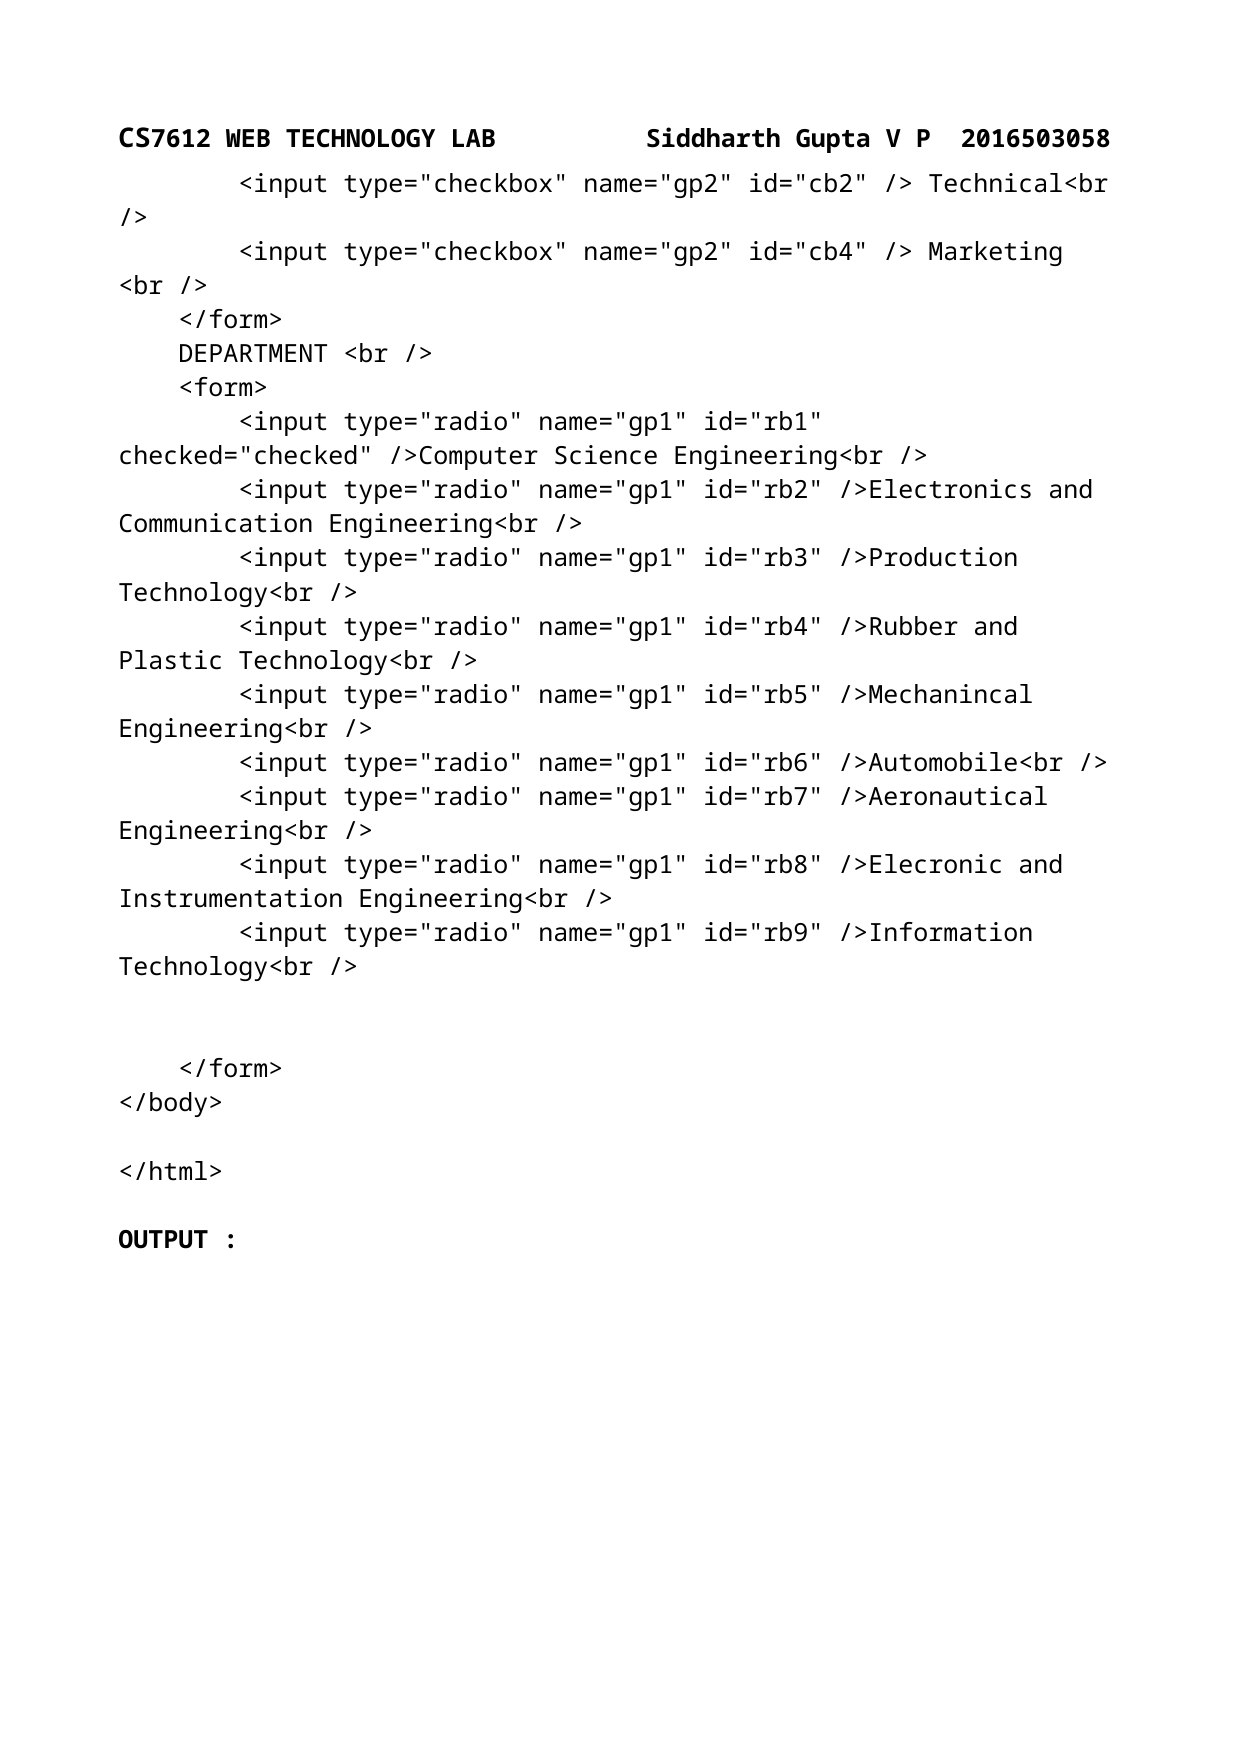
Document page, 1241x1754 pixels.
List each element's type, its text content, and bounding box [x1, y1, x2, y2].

text </form> [118, 1051, 1122, 1085]
text <input type="radio" name="gp1" id="rb7" />Aeronautical Engineering<br /> [118, 778, 1122, 847]
text <input type="radio" name="gp1" id="rb3" />Production Technology<br /> [118, 540, 1122, 608]
text <input type="checkbox" name="gp2" id="cb2" /> Technical<br /> [118, 165, 1122, 233]
text <input type="radio" name="gp1" id="rb4" />Rubber and Plastic Technology<br /> [118, 608, 1122, 676]
text OUTPUT : [118, 1221, 1122, 1255]
text </html> [118, 1153, 1122, 1187]
text <input type="radio" name="gp1" id="rb8" />Elecronic and Instrumentation Engineering<br /> [118, 847, 1122, 915]
text </form> [118, 302, 1122, 336]
text <input type="radio" name="gp1" id="rb5" />Mechanincal Engineering<br /> [118, 676, 1122, 744]
text DEPARTMENT <br /> [118, 336, 1122, 370]
text <form> [118, 370, 1122, 404]
text <input type="radio" name="gp1" id="rb9" />Information Technology<br /> [118, 915, 1122, 983]
text <input type="radio" name="gp1" id="rb6" />Automobile<br /> [118, 744, 1122, 778]
text <input type="checkbox" name="gp2" id="cb4" /> Marketing <br /> [118, 233, 1122, 302]
text </body> [118, 1085, 1122, 1119]
text <input type="radio" name="gp1" id="rb1" checked="checked" />Computer Science Engineering<br /> [118, 404, 1122, 472]
text <input type="radio" name="gp1" id="rb2" />Electronics and Communication Engineering<br /> [118, 472, 1122, 540]
